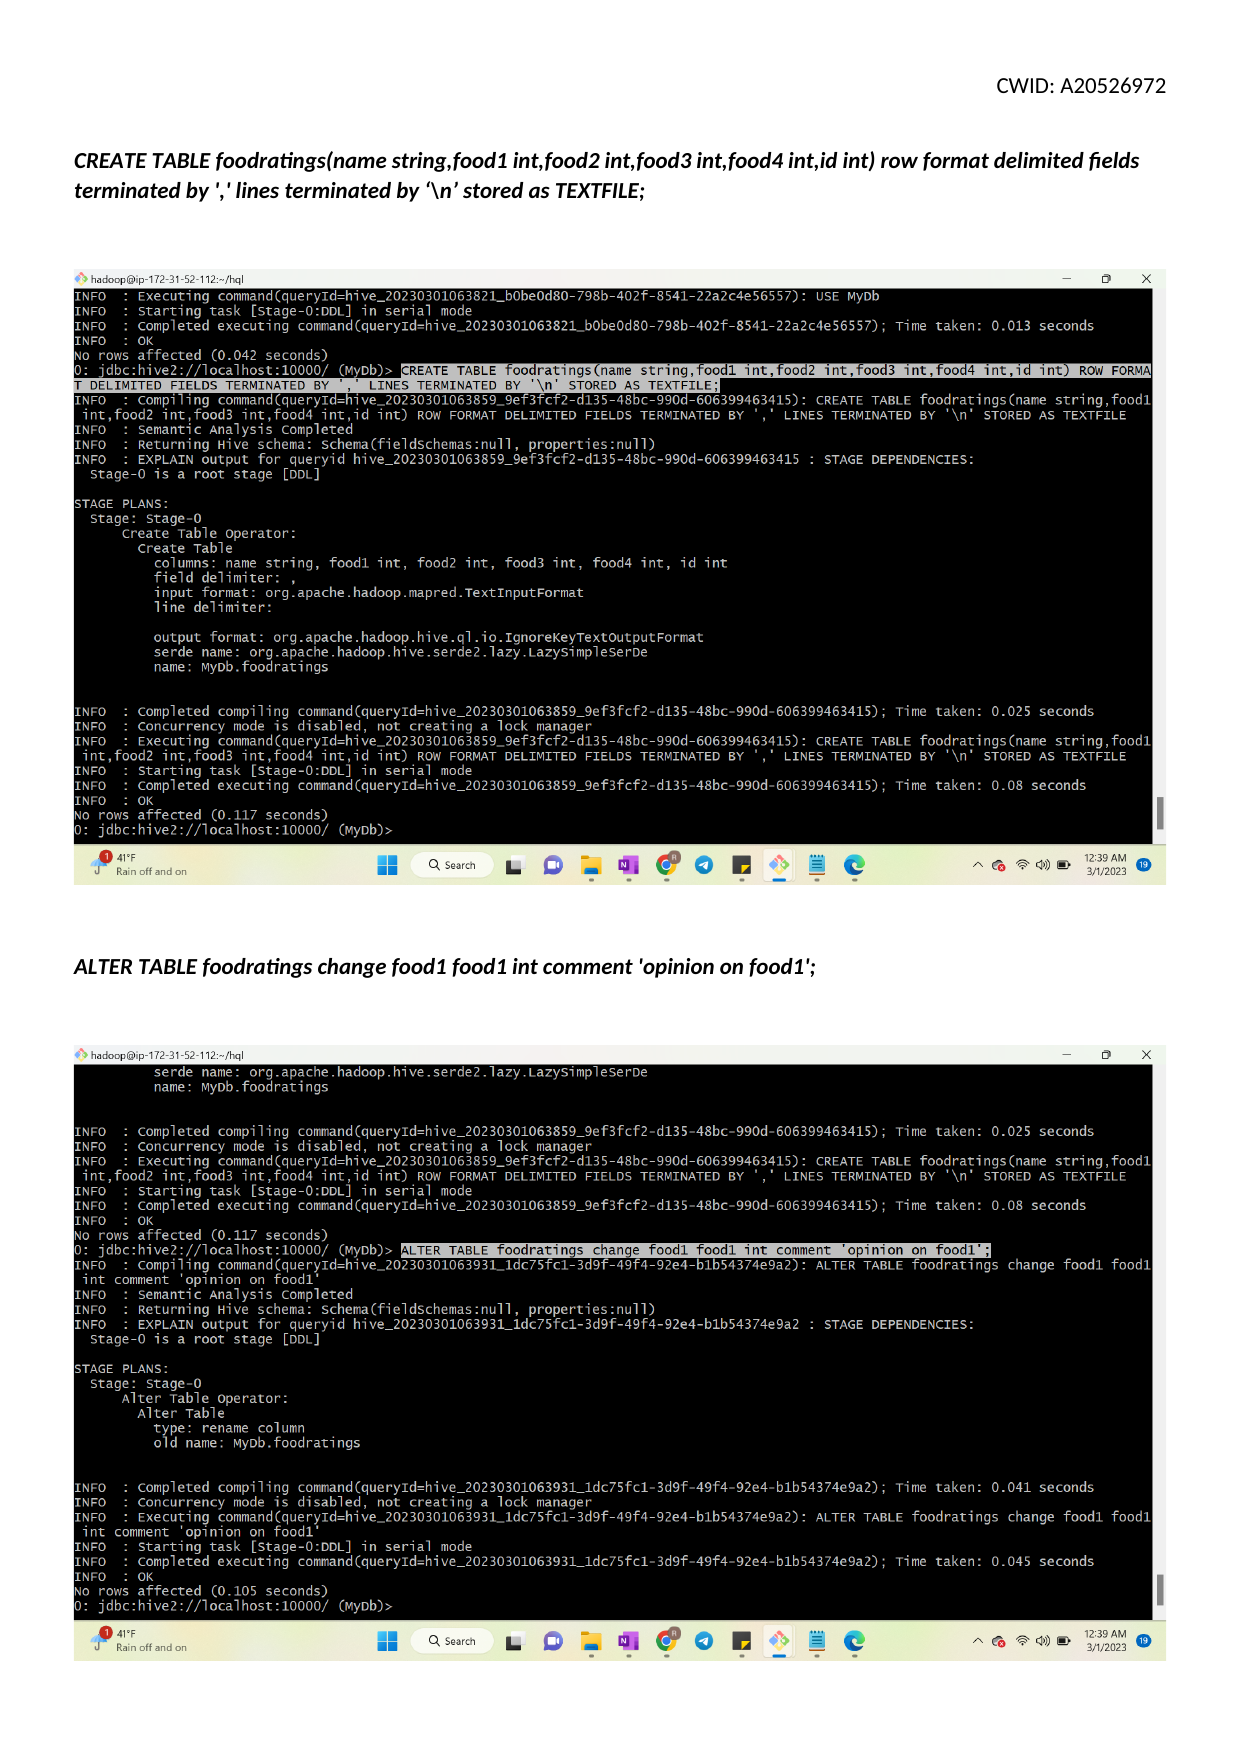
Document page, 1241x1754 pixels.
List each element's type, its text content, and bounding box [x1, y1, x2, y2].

text CREATE TABLE foodratings(name string,food1 int,food2 int,food3 int,food4 int,id int) row format delimited fields terminated by ',' lines terminated by ‘\n’ stored as TEXTFILE; [74, 146, 1166, 204]
picture [73, 269, 1167, 885]
text ALTER TABLE foodratings change food1 food1 int comment 'opinion on food1'; [74, 952, 1166, 980]
picture [73, 1045, 1167, 1661]
